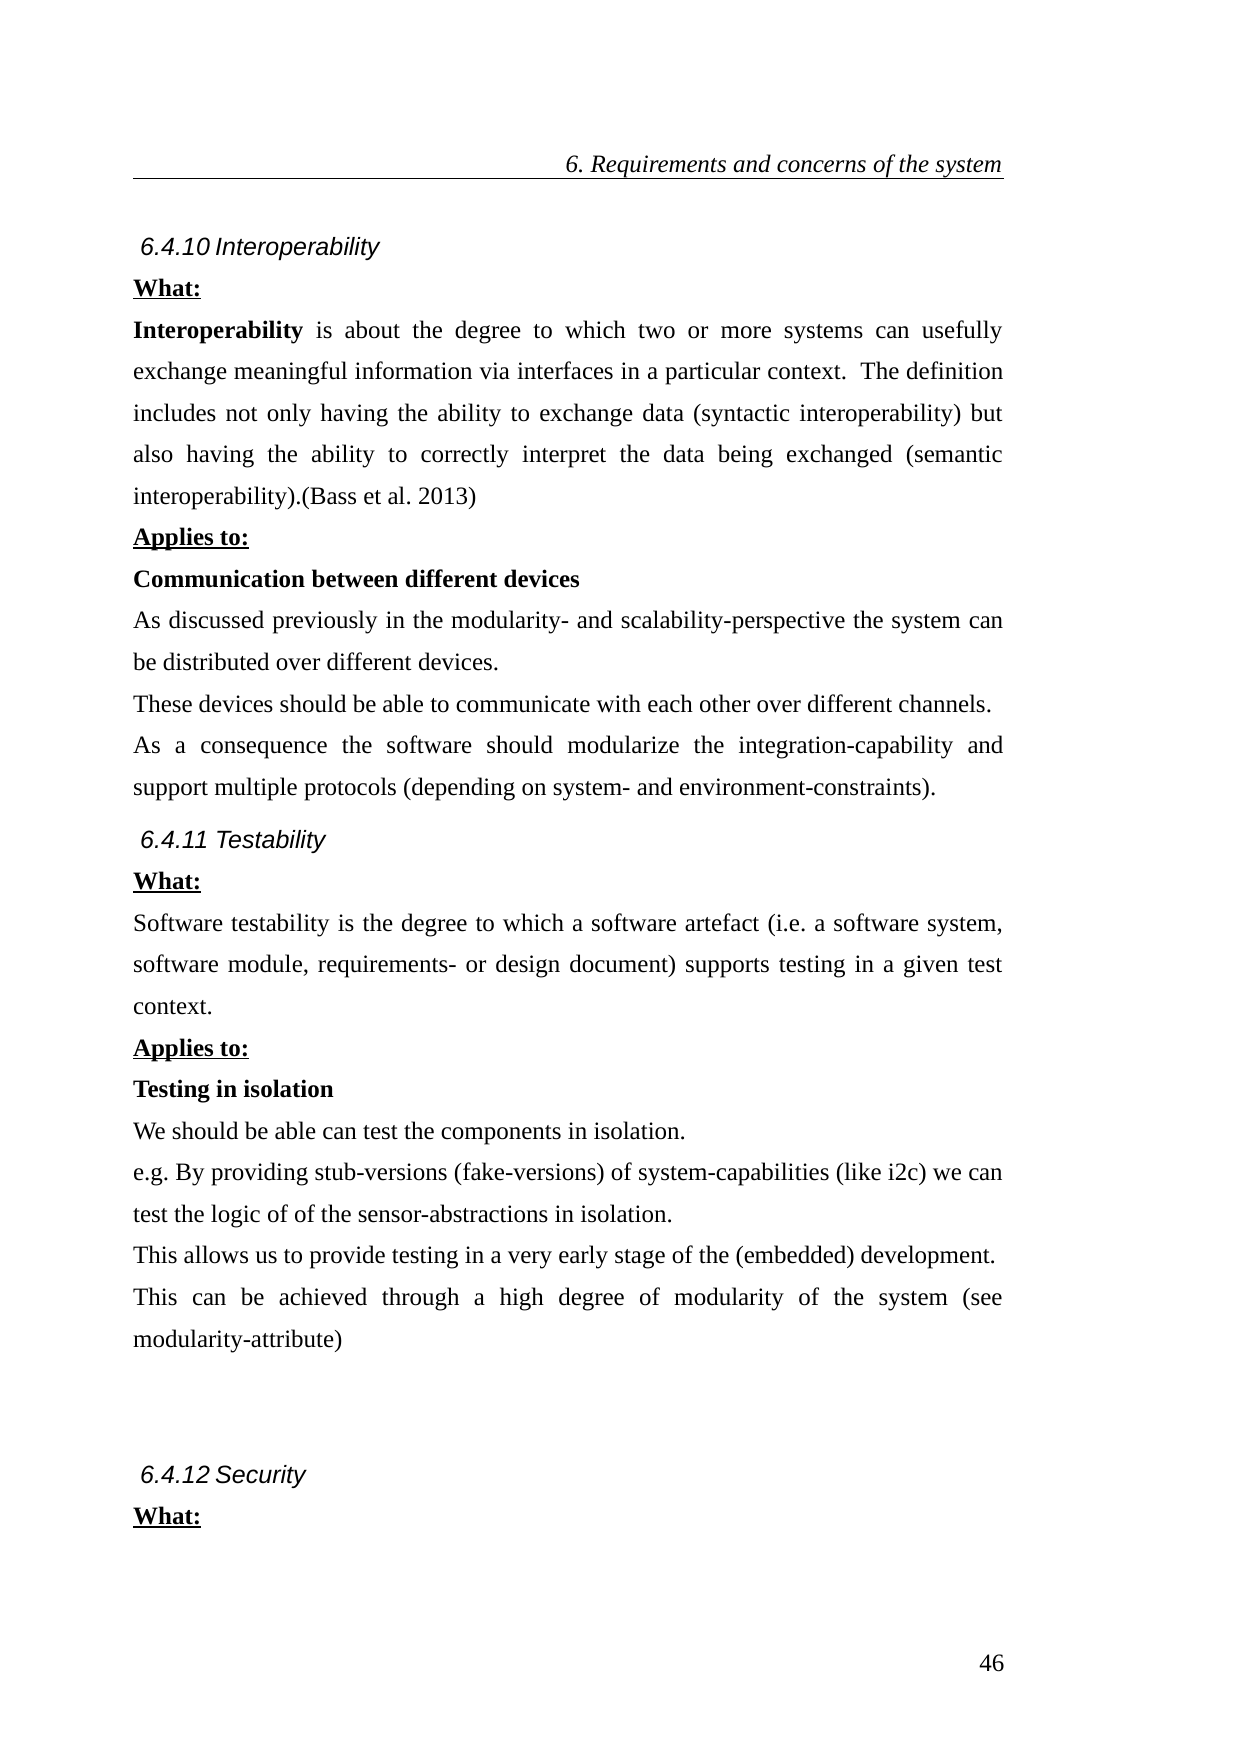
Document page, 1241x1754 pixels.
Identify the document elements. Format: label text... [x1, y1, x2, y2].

text What: [133, 867, 1004, 895]
text Interoperability is about the degree to which two or more systems can usefully exchange meaningful information via interfaces in a particular context. The definition includes not only having the ability to exchange data (syntactic interoperability) but also having the ability to correctly interpret the data being exchanged (semantic interoperability).(Bass et al. 2013) [133, 316, 1004, 510]
text These devices should be able to communicate with each other over different channels. [133, 690, 1004, 717]
text Applies to: [133, 1034, 1004, 1061]
text e.g. By providing stub-versions (fake-versions) of system-capabilities (like i2c) we can test the logic of of the sensor-abstractions in isolation. [133, 1158, 1004, 1228]
subtitle Security [140, 1461, 1004, 1488]
subtitle Interoperability [140, 232, 1004, 260]
text Software testability is the degree to which a software artefact (i.e. a software system, software module, requirements- or design document) supports testing in a given test context. [133, 909, 1004, 1020]
text Applies to: [133, 523, 1004, 551]
text We should be able can test the components in isolation. [133, 1117, 1004, 1144]
text Communication between different devices [133, 565, 1004, 593]
text This allows us to provide testing in a very early stage of the (embedded) development. [133, 1242, 1004, 1269]
text This can be achieved through a high degree of modularity of the system (see modularity-attribute) [133, 1283, 1004, 1352]
text As a consequence the software should modularize the integration-capability and support multiple protocols (depending on system- and environment-constraints). [133, 731, 1004, 801]
text What: [133, 274, 1004, 302]
text What: [133, 1502, 1004, 1530]
subtitle Testability [140, 826, 1004, 854]
text Testing in isolation [133, 1075, 1004, 1103]
text As discussed previously in the modularity- and scalability-perspective the system can be distributed over different devices. [133, 607, 1004, 676]
